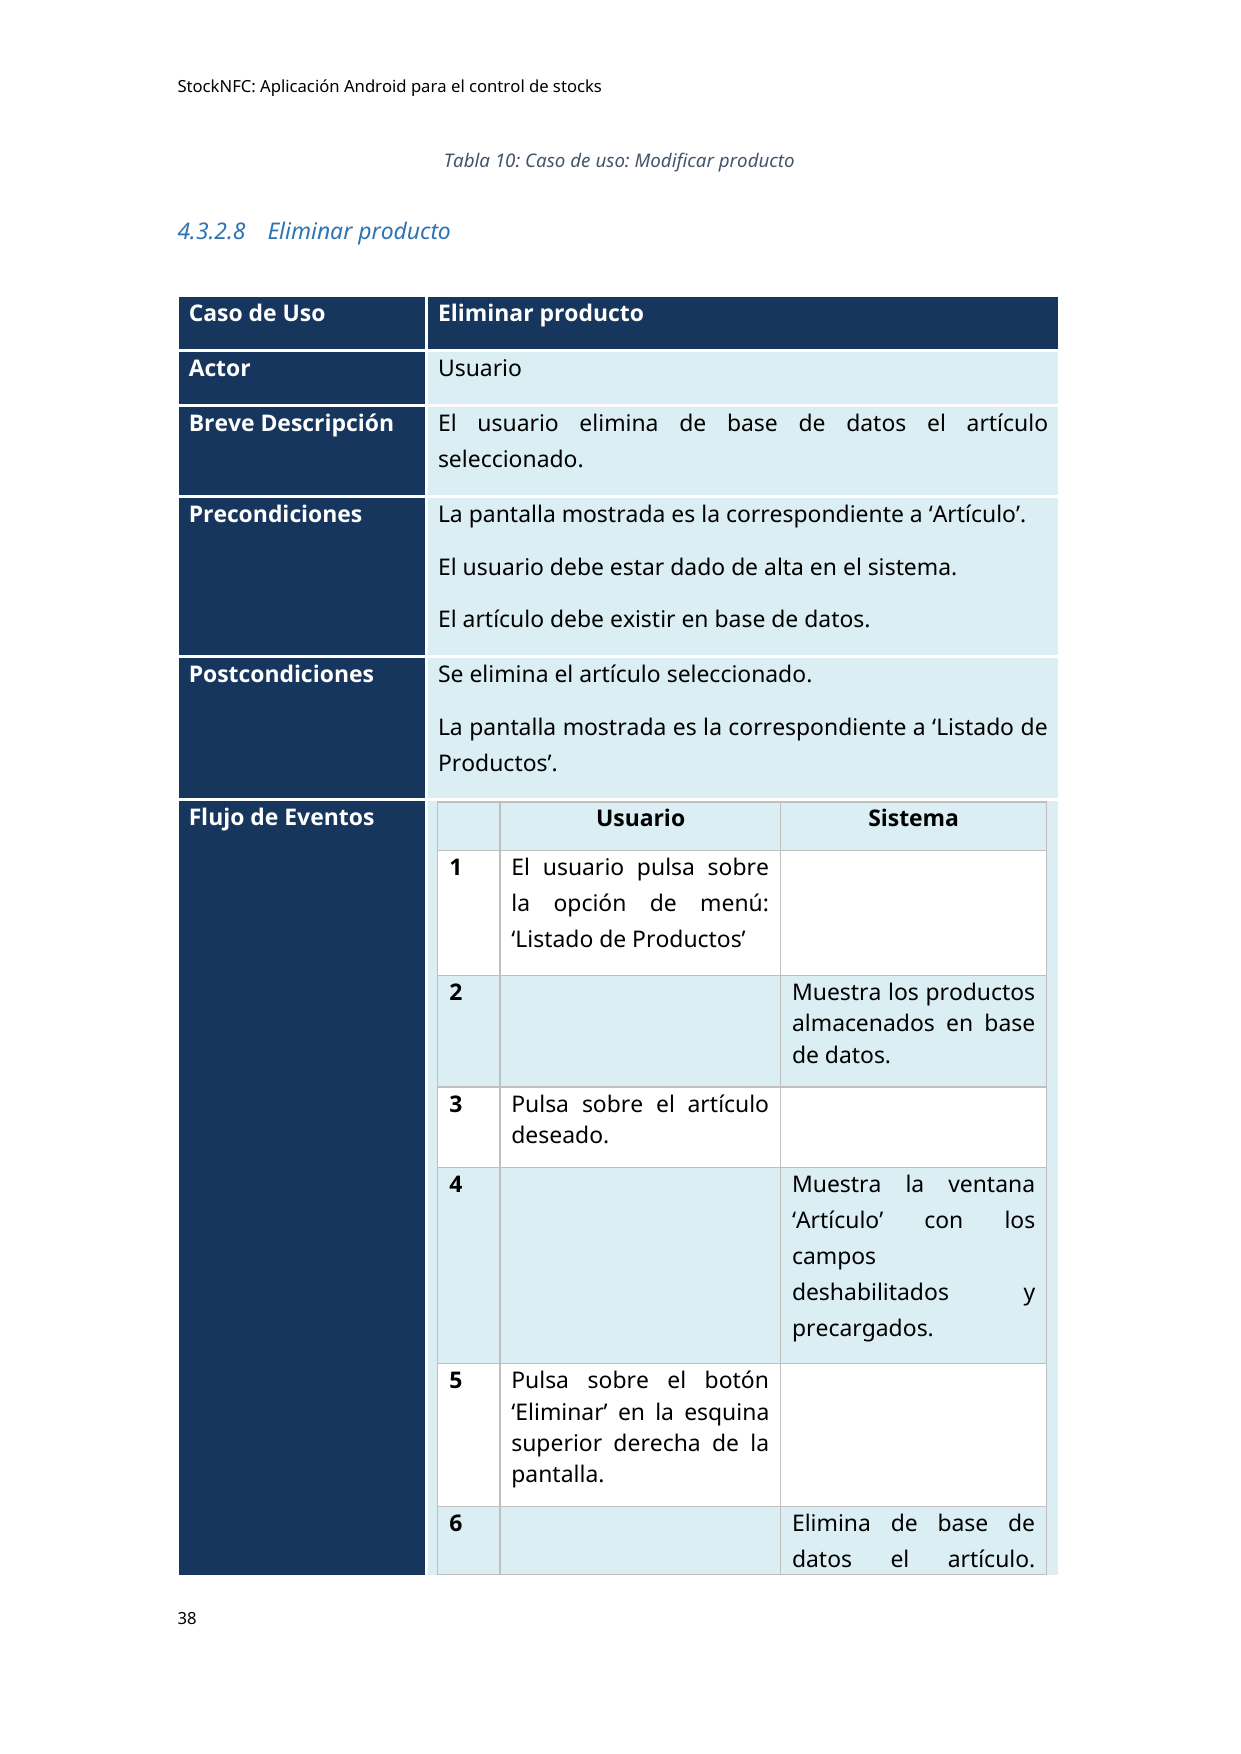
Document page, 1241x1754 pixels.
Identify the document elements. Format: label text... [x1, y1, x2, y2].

table_cell El usuario pulsa sobre la opción de menú: ‘Listado de Productos’ [501, 851, 780, 975]
table_header Caso de Uso [179, 297, 425, 349]
table_cell [781, 1088, 1046, 1167]
table_cell [428, 801, 437, 1575]
table_cell Muestra la ventana ‘Artículo’ con los campos deshabilitados y precargados. [781, 1168, 1046, 1363]
table_cell 5 [438, 1364, 499, 1506]
table_cell [501, 976, 780, 1086]
text Tabla 10: Caso de uso: Modificar producto [177, 148, 1063, 173]
subtitle Eliminar producto [177, 215, 1063, 246]
table_header [438, 803, 499, 850]
table_cell 2 [438, 976, 499, 1086]
table_cell 4 [438, 1168, 499, 1363]
table_cell [781, 1364, 1046, 1506]
table_cell La pantalla mostrada es la correspondiente a ‘Artículo’. El usuario debe estar dado de alta en el sistema. El artículo debe existir en base de datos. [428, 498, 1058, 655]
table_cell Postcondiciones [179, 658, 425, 798]
table_header Eliminar producto [428, 297, 1058, 349]
table_cell 3 [438, 1088, 499, 1167]
table_cell Precondiciones [179, 498, 425, 655]
table_cell Usuario [428, 352, 1058, 404]
table_cell Pulsa sobre el botón ‘Eliminar’ en la esquina superior derecha de la pantalla. [501, 1364, 780, 1506]
table_cell Muestra los productos almacenados en base de datos. [781, 976, 1046, 1086]
table_header Sistema [781, 803, 1046, 850]
table_cell [501, 1168, 780, 1363]
table_header Usuario [501, 803, 780, 850]
table_cell 1 [438, 851, 499, 975]
table_cell Elimina de base de datos el artículo. [781, 1507, 1046, 1574]
table_cell Pulsa sobre el artículo deseado. [501, 1088, 780, 1167]
table_cell [501, 1507, 780, 1574]
table_cell Breve Descripción [179, 407, 425, 495]
table_cell Se elimina el artículo seleccionado. La pantalla mostrada es la correspondiente a ‘Listado de Productos’. [428, 658, 1058, 798]
table_cell [1047, 801, 1058, 1575]
table_cell [781, 851, 1046, 975]
table_cell 6 [438, 1507, 499, 1574]
table_cell Actor [179, 352, 425, 404]
table_cell Flujo de Eventos [179, 801, 425, 1575]
table_cell El usuario elimina de base de datos el artículo seleccionado. [428, 407, 1058, 495]
